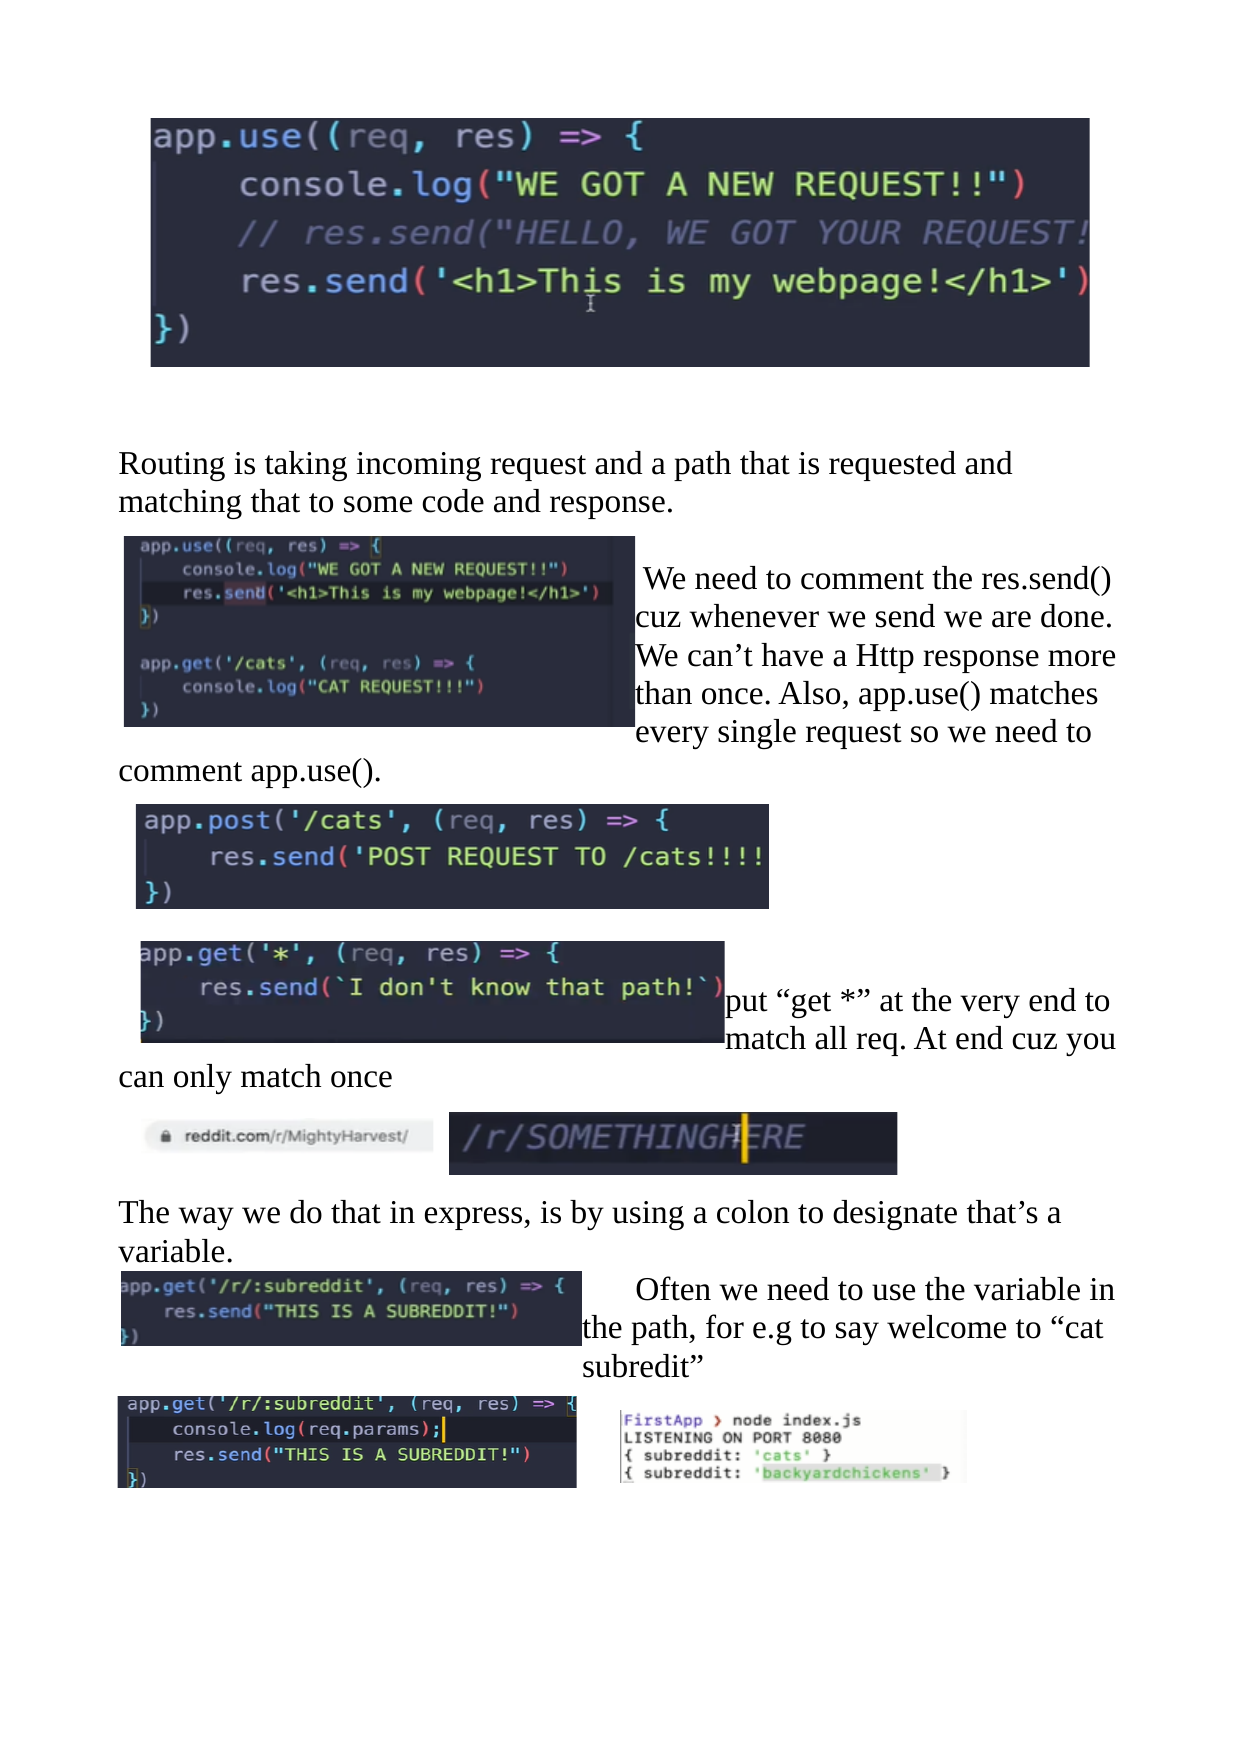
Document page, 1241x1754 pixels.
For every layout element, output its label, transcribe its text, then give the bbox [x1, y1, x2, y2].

picture [121, 1271, 582, 1346]
text Routing is taking incoming request and a path that is requested and matching that to some code and response. [118, 443, 1122, 520]
text The way we do that in express, is by using a colon to designate that’s a variable. [118, 1193, 1122, 1269]
text We need to comment the res.send() cuz whenever we send we are done. We can’t have a Http response more than once. Also, app.use() matches every single request so we need to comment app.use(). [118, 558, 1122, 788]
picture [150, 118, 1090, 367]
picture [135, 804, 769, 909]
picture [123, 536, 636, 727]
picture [620, 1410, 967, 1483]
picture [449, 1112, 898, 1175]
picture [117, 1396, 577, 1488]
text put “get *” at the very end to match all req. At end cuz you can only match once [118, 980, 1122, 1095]
text Often we need to use the variable in the path, for e.g to say welcome to “cat subredit” [118, 1269, 1122, 1384]
picture [141, 1118, 434, 1155]
picture [140, 941, 725, 1043]
